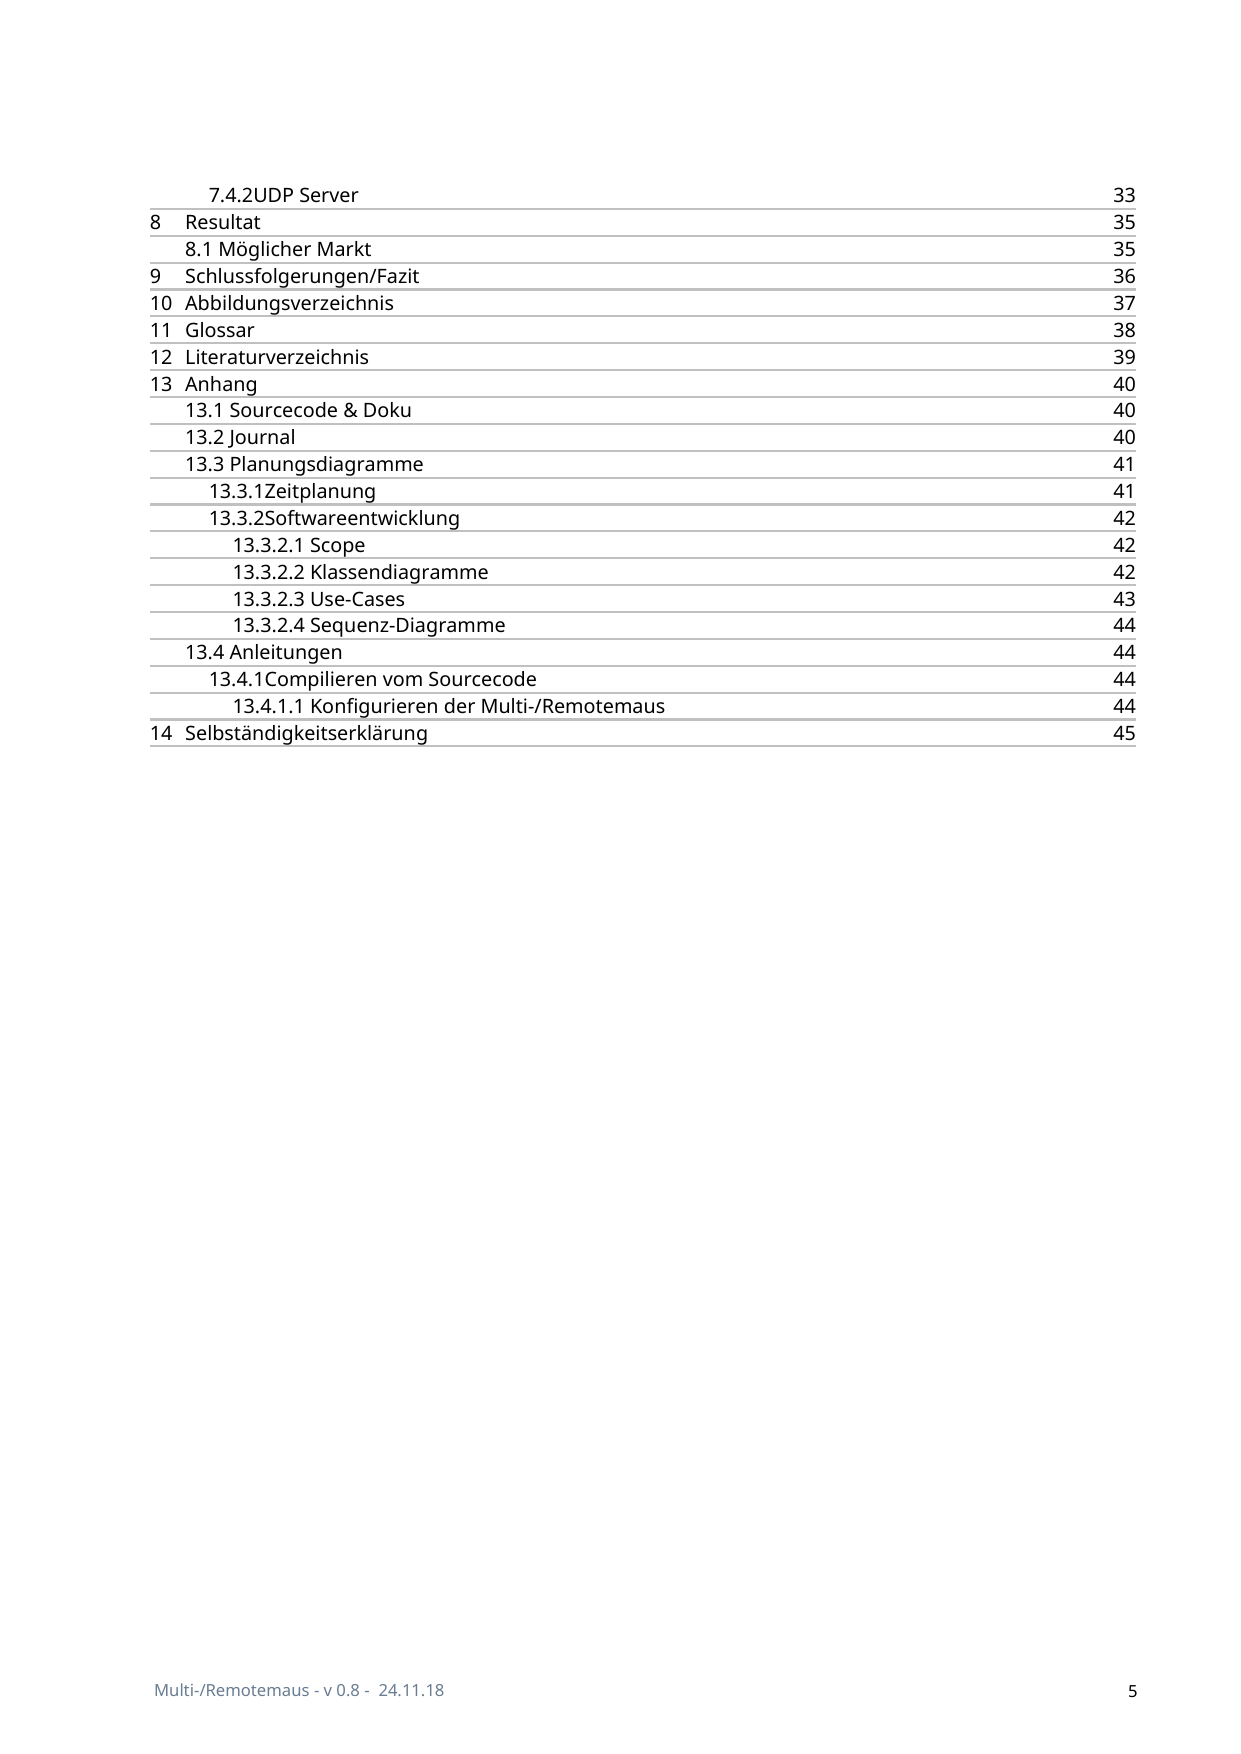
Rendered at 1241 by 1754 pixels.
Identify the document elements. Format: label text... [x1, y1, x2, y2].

text 13.4 Anleitungen 44 [149, 640, 1136, 667]
text 11 Glossar 38 [149, 317, 1136, 344]
text 13.3.2.2 Klassendiagramme 42 [149, 559, 1136, 586]
text 13.2 Journal 40 [149, 425, 1136, 452]
text 13 Anhang 40 [149, 371, 1136, 398]
text 13.4.1.1 Konfigurieren der Multi-/Remotemaus 44 [149, 694, 1136, 721]
text 7.4.2UDP Server 33 [149, 183, 1136, 210]
text 8.1 Möglicher Markt 35 [149, 237, 1136, 264]
text 13.3 Planungsdiagramme 41 [149, 452, 1136, 479]
text 13.3.2.4 Sequenz-Diagramme 44 [149, 613, 1136, 640]
text 14 Selbständigkeitserklärung 45 [149, 721, 1136, 747]
text 13.3.2Softwareentwicklung 42 [149, 506, 1136, 532]
text 13.1 Sourcecode & Doku 40 [149, 398, 1136, 425]
text 13.3.2.3 Use-Cases 43 [149, 586, 1136, 613]
text 8 Resultat 35 [149, 210, 1136, 237]
text 10 Abbildungsverzeichnis 37 [149, 291, 1136, 317]
text 13.3.1Zeitplanung 41 [149, 479, 1136, 506]
text 12 Literaturverzeichnis 39 [149, 344, 1136, 371]
text 9 Schlussfolgerungen/Fazit 36 [149, 264, 1136, 291]
text 13.3.2.1 Scope 42 [149, 532, 1136, 559]
text 13.4.1Compilieren vom Sourcecode 44 [149, 667, 1136, 694]
